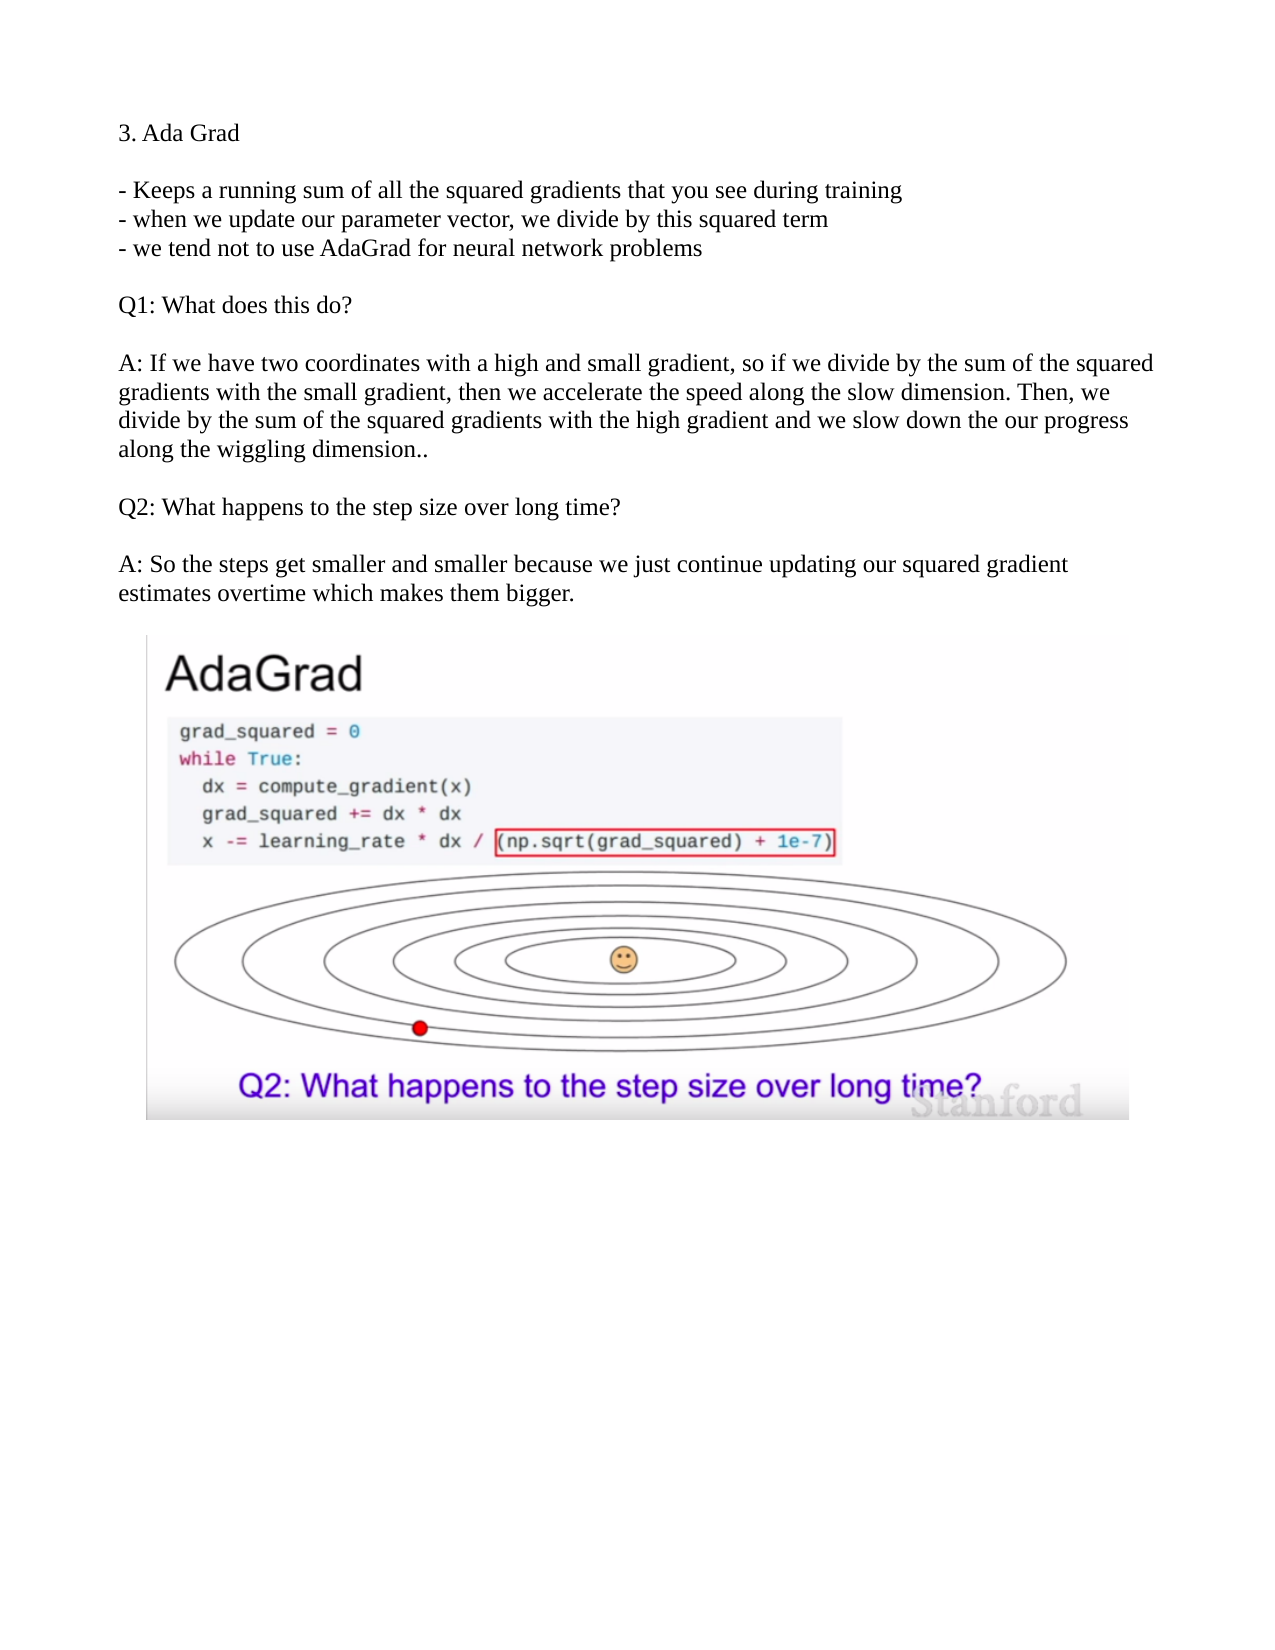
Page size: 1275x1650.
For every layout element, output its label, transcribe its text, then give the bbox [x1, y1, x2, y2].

text - we tend not to use AdaGrad for neural network problems [118, 233, 1157, 262]
text - Keeps a running sum of all the squared gradients that you see during training [118, 176, 1157, 204]
text - when we update our parameter vector, we divide by this squared term [118, 204, 1157, 233]
text Q2: What happens to the step size over long time? [118, 492, 1157, 521]
text Q1: What does this do? [118, 291, 1157, 319]
text A: So the steps get smaller and smaller because we just continue updating our squared gradient estimates overtime which makes them bigger. [118, 549, 1157, 607]
text 3. Ada Grad [118, 118, 1157, 147]
picture [145, 635, 1130, 1120]
text A: If we have two coordinates with a high and small gradient, so if we divide by the sum of the squared gradients with the small gradient, then we accelerate the speed along the slow dimension. Then, we divide by the sum of the squared gradients with the high gradient and we slow down the our progress along the wiggling dimension.. [118, 348, 1157, 463]
